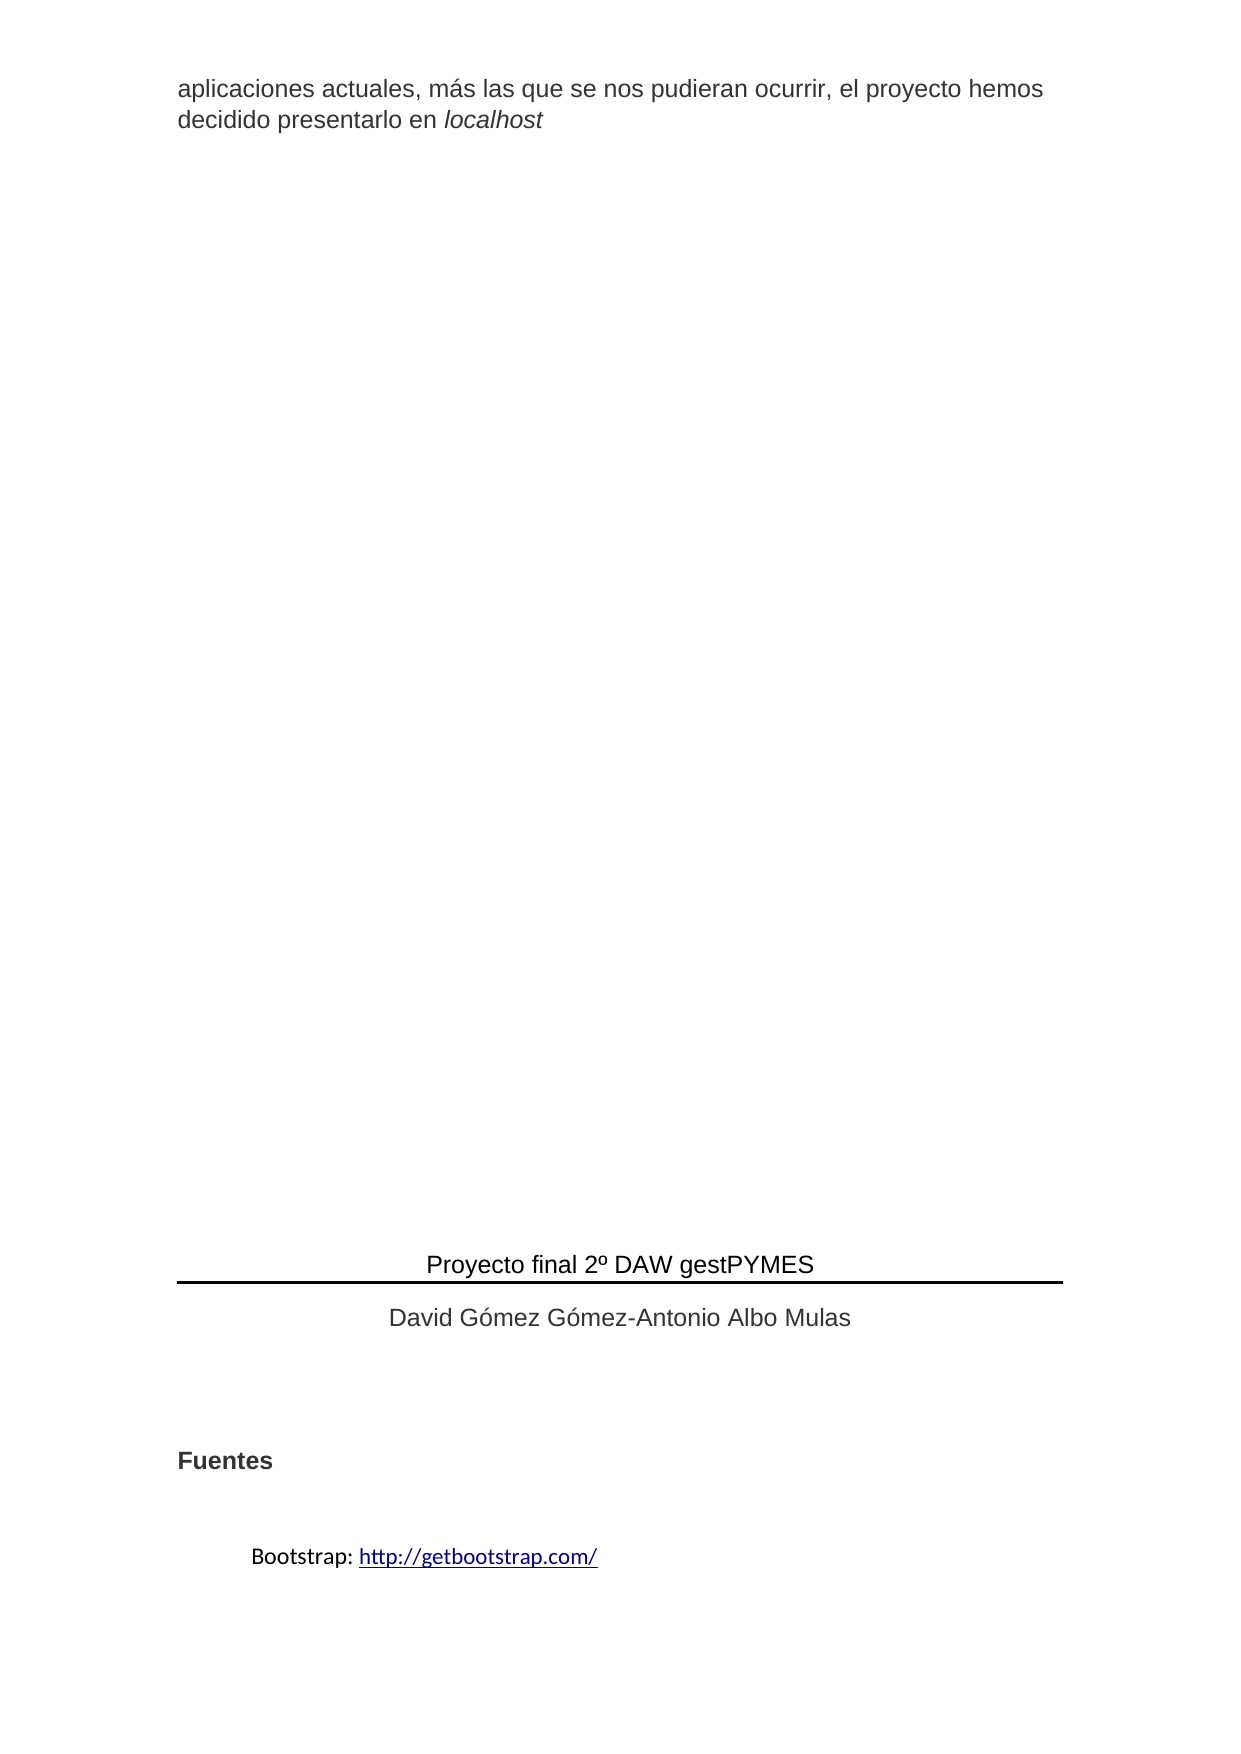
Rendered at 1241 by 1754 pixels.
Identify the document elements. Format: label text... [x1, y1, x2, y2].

text Bootstrap: http://getbootstrap.com/ [177, 1541, 1063, 1571]
text David Gómez Gómez-Antonio Albo Mulas [177, 1303, 1063, 1331]
text aplicaciones actuales, más las que se nos pudieran ocurrir, el proyecto hemos decidido presentarlo en localhost [177, 74, 1063, 133]
text Proyecto final 2º DAW gestPYMES [177, 1250, 1063, 1281]
text Fuentes [177, 1446, 1063, 1474]
